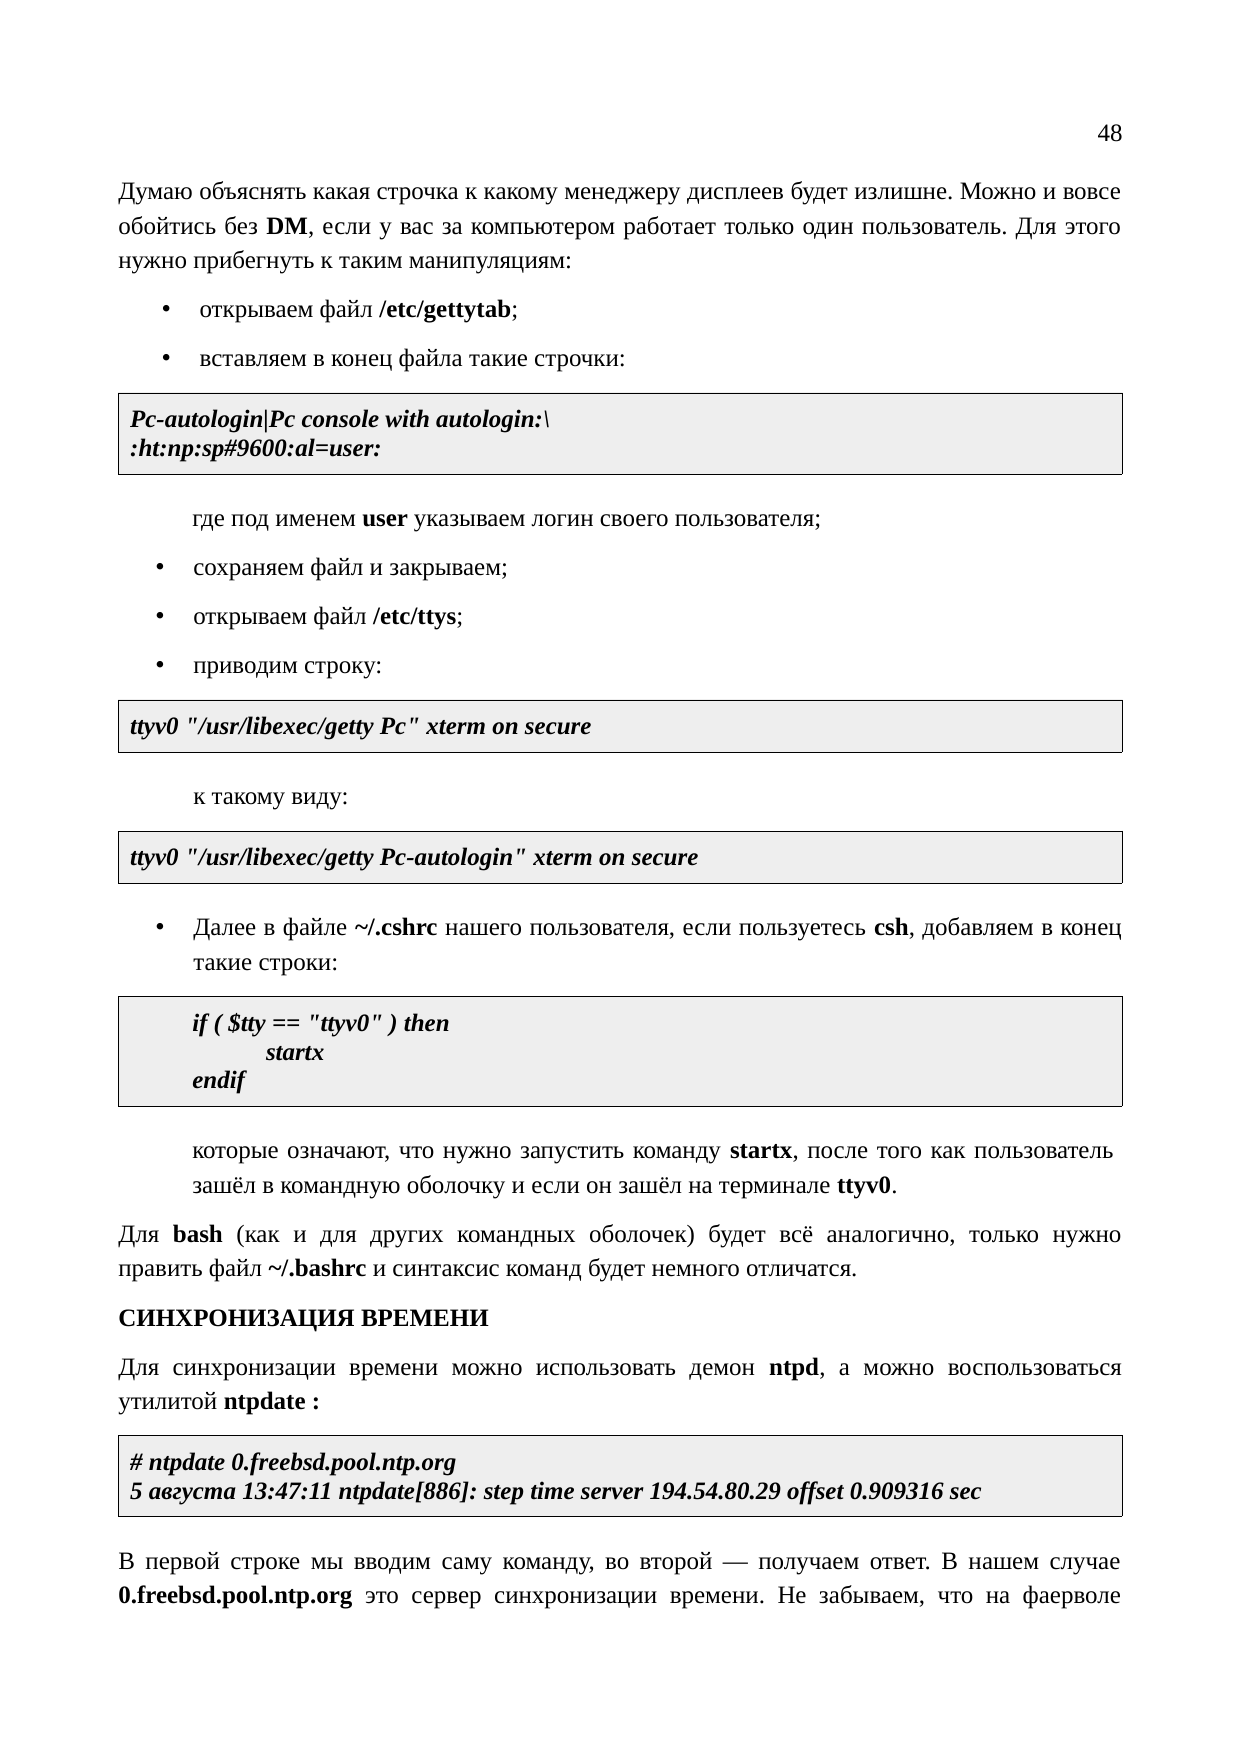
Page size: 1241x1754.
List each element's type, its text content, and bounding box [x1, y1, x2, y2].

text :ht:np:sp#9600:al=user: [119, 421, 1122, 474]
text ttyv0 "/usr/libexec/getty Pc" xterm on secure [119, 701, 1122, 752]
text Думаю объяснять какая строчка к какому менеджеру дисплеев будет излишне. Можно и вовсе обойтись без DM, если у вас за компьютером работает только один пользователь. Для этого нужно прибегнуть к таким манипуляциям: [118, 176, 1122, 274]
list вставляем в конец файла такие строчки: [162, 343, 1122, 372]
list приводим строку: [156, 650, 1122, 679]
text Pc-autologin|Pc console with autologin:\ [119, 394, 1122, 421]
text 5 августа 13:47:11 ntpdate[886]: step time server 194.54.80.29 offset 0.909316 sec [119, 1464, 1122, 1516]
text if ( $tty == "ttyv0" ) then [119, 997, 1122, 1025]
text startx [119, 1025, 1122, 1053]
list открываем файл /etc/gettytab; [162, 294, 1122, 323]
text Для синхронизации времени можно использовать демон ntpd, а можно воспользоваться утилитой ntpdate : [118, 1352, 1122, 1415]
text которые означают, что нужно запустить команду startx, после того как пользователь зашёл в командную оболочку и если он зашёл на терминале ttyv0. [118, 1136, 1122, 1199]
text ttyv0 "/usr/libexec/getty Pc-autologin" xterm on secure [119, 832, 1122, 883]
text # ntpdate 0.freebsd.pool.ntp.org [119, 1436, 1122, 1464]
text где под именем user указываем логин своего пользователя; [118, 503, 1122, 532]
list к такому виду: [156, 781, 1122, 810]
text В первой строке мы вводим саму команду, во второй — получаем ответ. В нашем случае 0.freebsd.pool.ntp.org это сервер синхронизации времени. Не забываем, что на фаерволе [118, 1546, 1122, 1609]
list Далее в файле ~/.cshrc нашего пользователя, если пользуетесь csh, добавляем в конец такие строки: [156, 912, 1122, 976]
list открываем файл /etc/ttys; [156, 601, 1122, 630]
text СИНХРОНИЗАЦИЯ ВРЕМЕНИ [118, 1303, 1122, 1331]
text endif [119, 1053, 1122, 1106]
text Для bash (как и для других командных оболочек) будет всё аналогично, только нужно править файл ~/.bashrc и синтаксис команд будет немного отличатся. [118, 1219, 1122, 1282]
list сохраняем файл и закрываем; [156, 552, 1122, 581]
